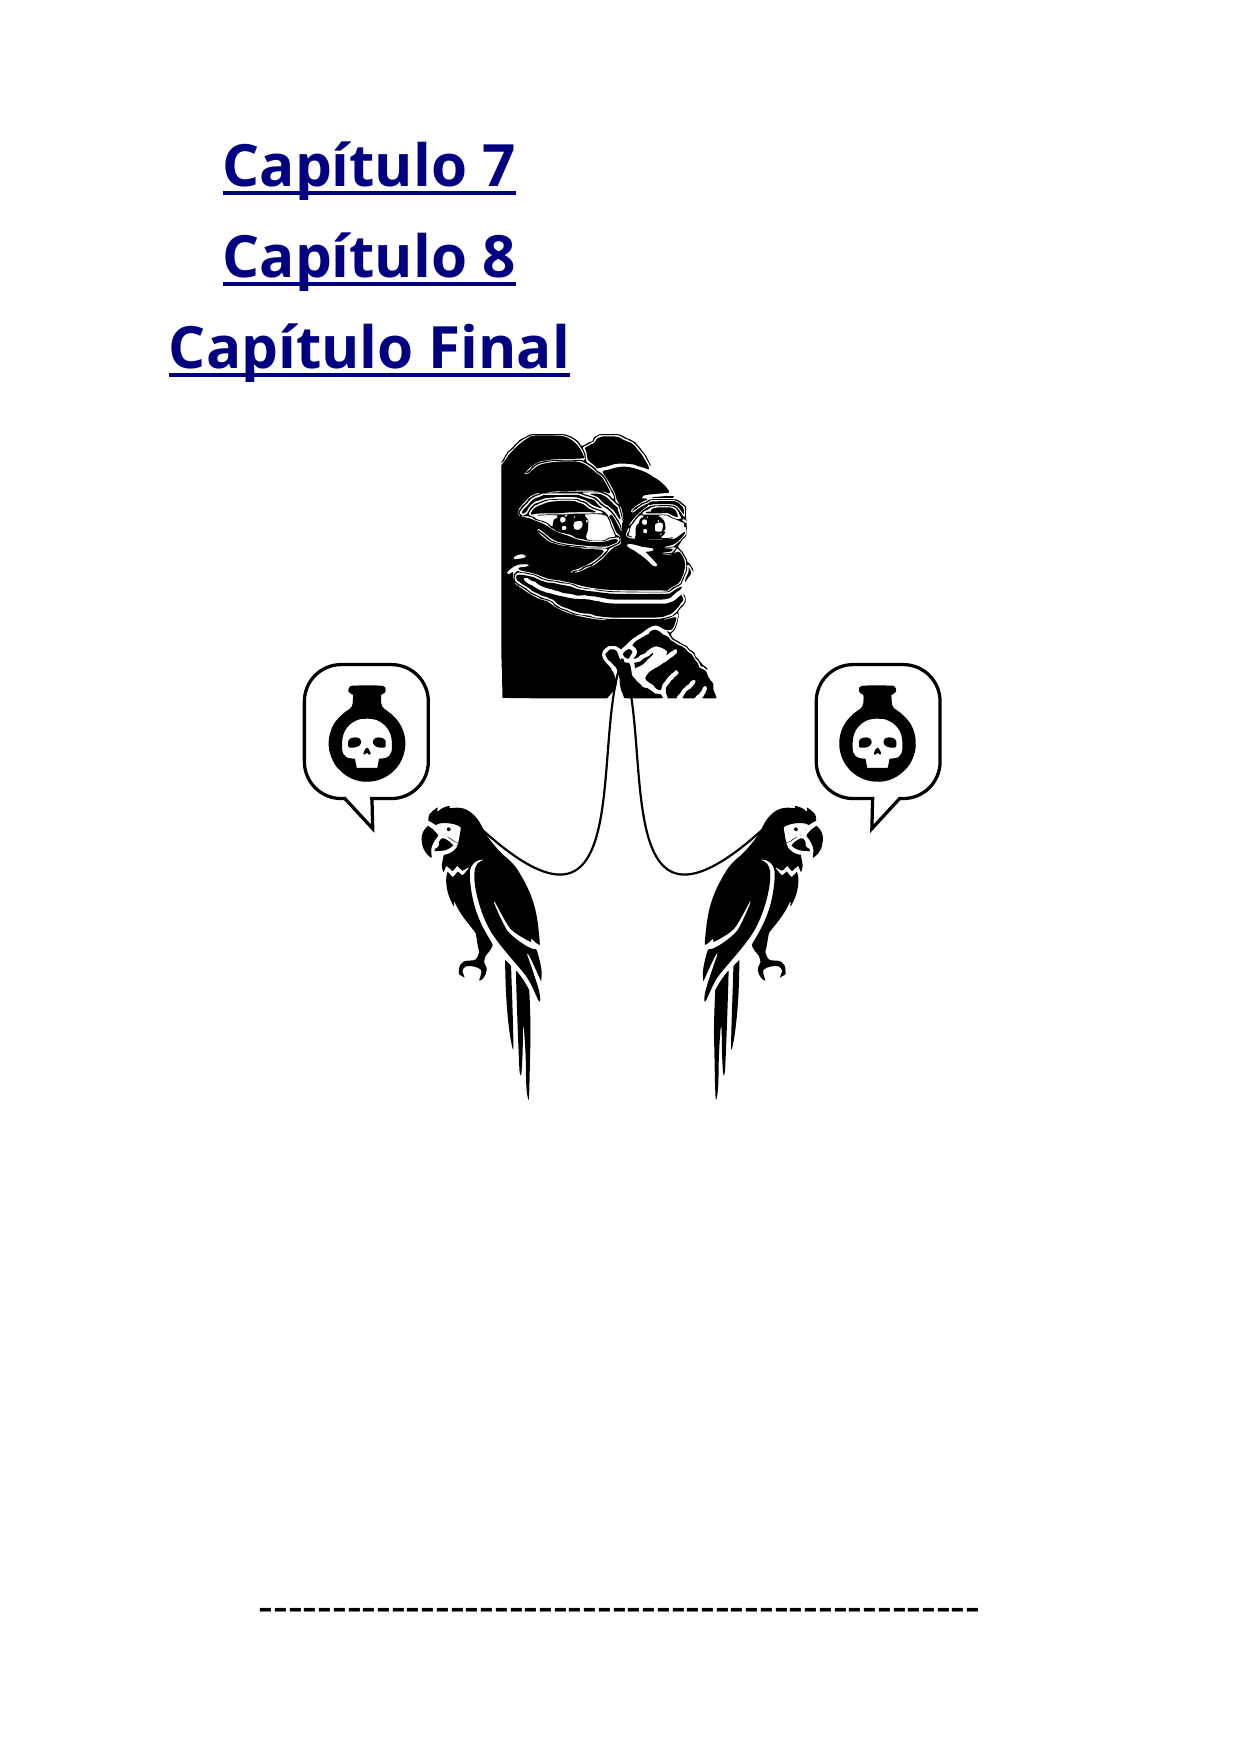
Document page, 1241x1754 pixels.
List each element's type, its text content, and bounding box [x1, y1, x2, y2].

table_cell Capítulo Final [118, 300, 620, 391]
table_cell Capítulo 8 [118, 209, 620, 300]
table_cell [620, 118, 1122, 209]
table_cell [620, 300, 1122, 391]
table_cell Capítulo 7 [118, 118, 620, 209]
table_cell [620, 209, 1122, 300]
